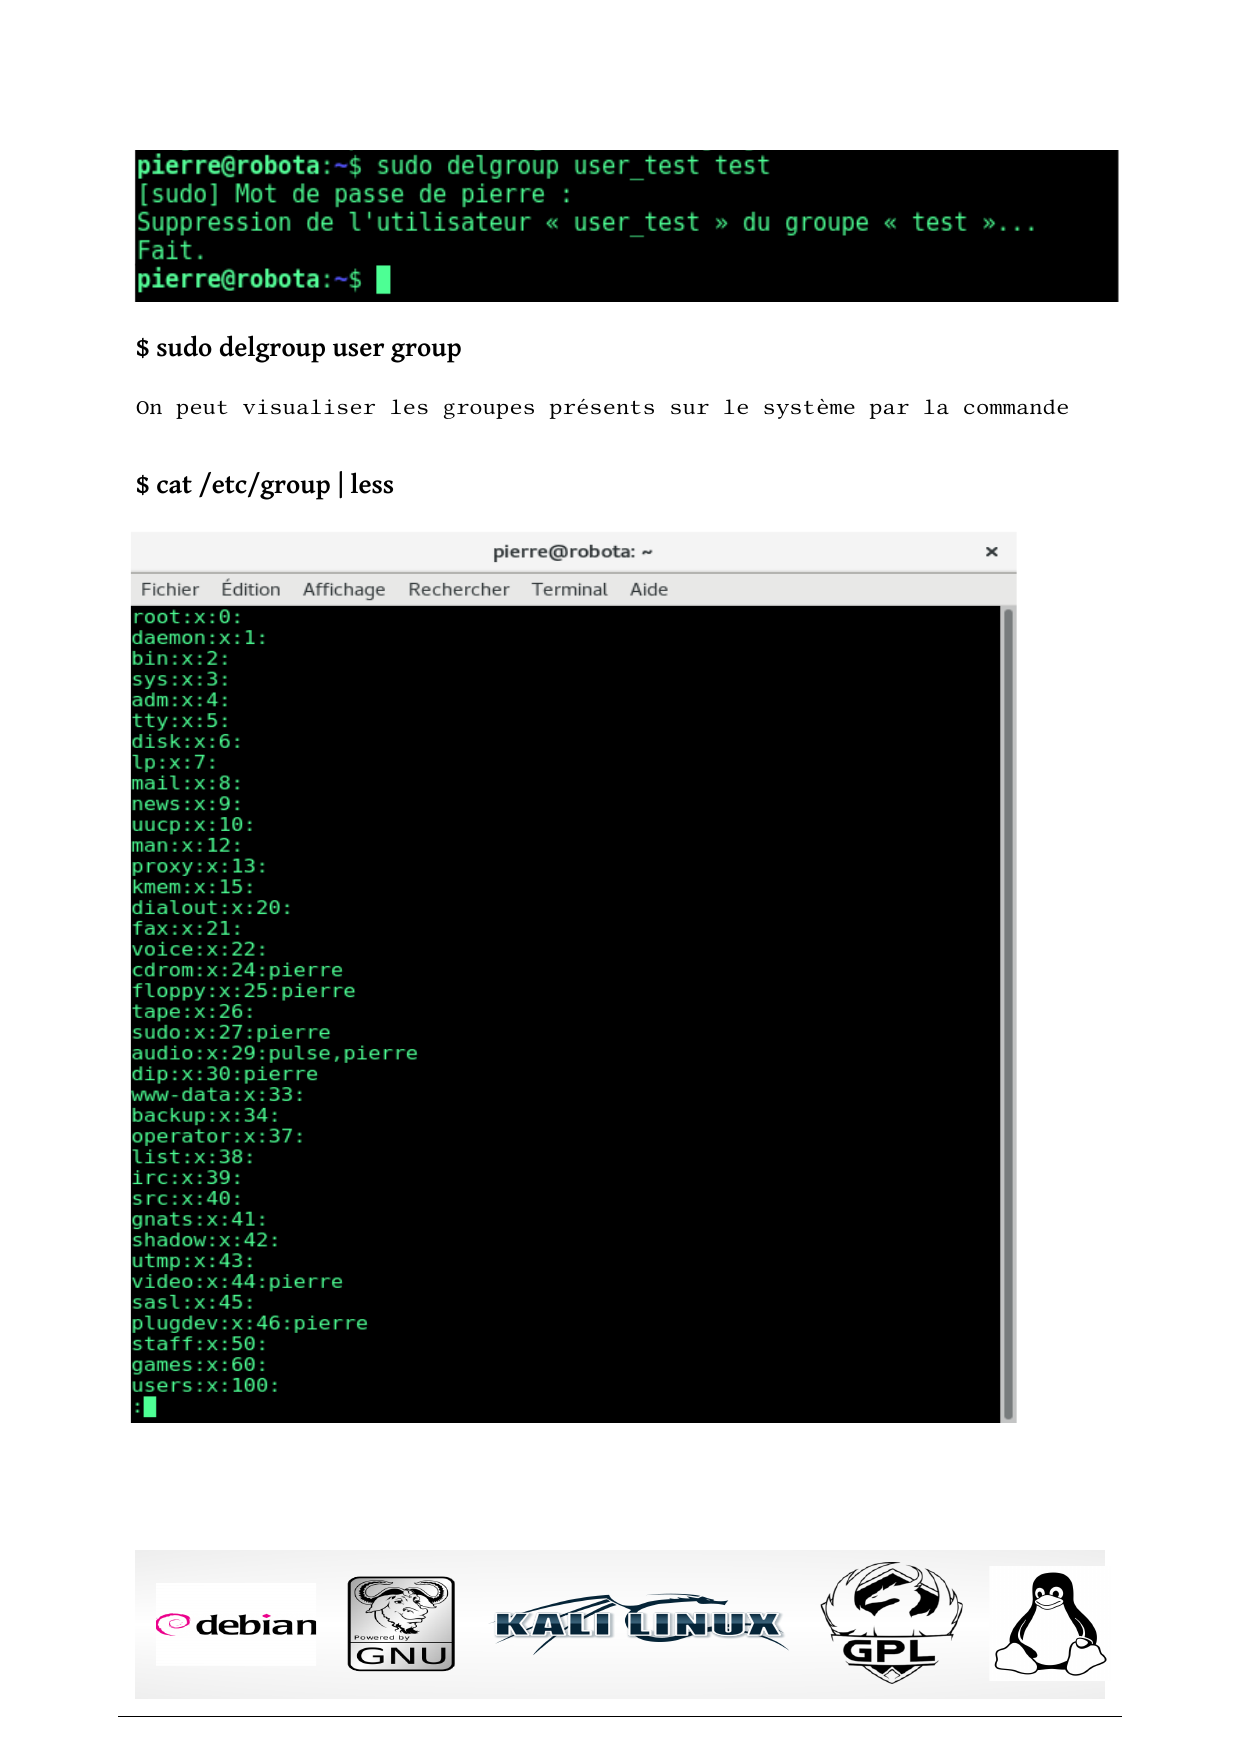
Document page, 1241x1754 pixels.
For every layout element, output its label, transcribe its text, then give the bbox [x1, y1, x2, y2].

text $ cat /etc/group | less [136, 470, 1104, 501]
text $ sudo delgroup user group [136, 333, 1104, 364]
text On peut visualiser les groupes présents sur le système par la commande [136, 396, 1104, 419]
picture [134, 150, 1119, 302]
picture [476, 1579, 799, 1670]
picture [820, 1562, 963, 1684]
picture [341, 1573, 460, 1674]
picture [989, 1566, 1112, 1681]
picture [130, 531, 1017, 1423]
picture [156, 1583, 317, 1666]
